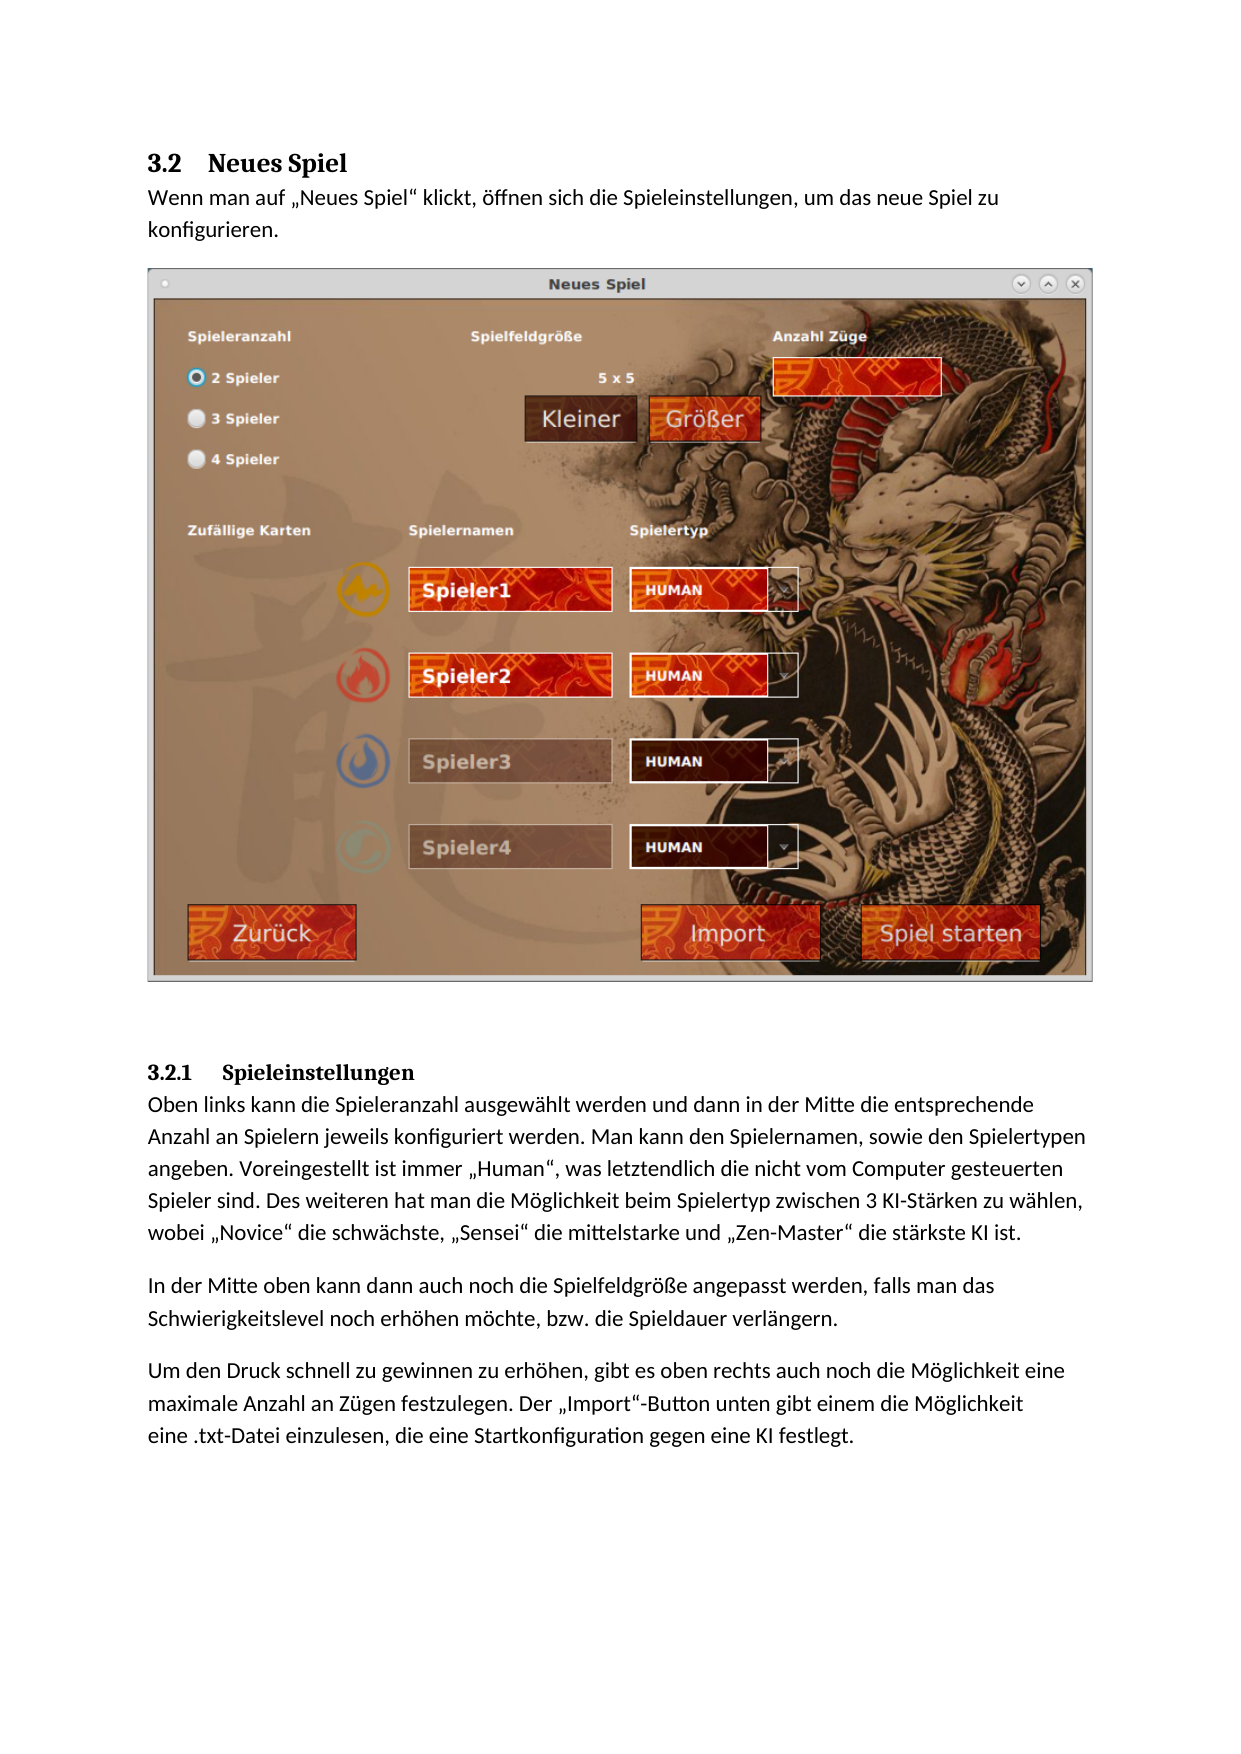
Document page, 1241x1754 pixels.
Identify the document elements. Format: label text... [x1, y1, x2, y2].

text Um den Druck schnell zu gewinnen zu erhöhen, gibt es oben rechts auch noch die Möglichkeit eine maximale Anzahl an Zügen festzulegen. Der „Import“-Button unten gibt einem die Möglichkeit eine .txt-Datei einzulesen, die eine Startkonfiguration gegen eine KI festlegt. [148, 1357, 1093, 1449]
subtitle Neues Spiel [148, 148, 1093, 179]
text Oben links kann die Spieleranzahl ausgewählt werden und dann in der Mitte die entsprechende Anzahl an Spielern jeweils konfiguriert werden. Man kann den Spielernamen, sowie den Spielertypen angeben. Voreingestellt ist immer „Human“, was letztendlich die nicht vom Computer gesteuerten Spieler sind. Des weiteren hat man die Möglichkeit beim Spielertyp zwischen 3 KI-Stärken zu wählen, wobei „Novice“ die schwächste, „Sensei“ die mittelstarke und „Zen-Master“ die stärkste KI ist. [148, 1090, 1093, 1246]
picture [147, 268, 1093, 982]
text In der Mitte oben kann dann auch noch die Spielfeldgröße angepasst werden, falls man das Schwierigkeitslevel noch erhöhen möchte, bzw. die Spieldauer verlängern. [148, 1271, 1093, 1332]
subtitle Spieleinstellungen [148, 1059, 1093, 1086]
text Wenn man auf „Neues Spiel“ klickt, öffnen sich die Spieleinstellungen, um das neue Spiel zu konfigurieren. [148, 183, 1093, 243]
